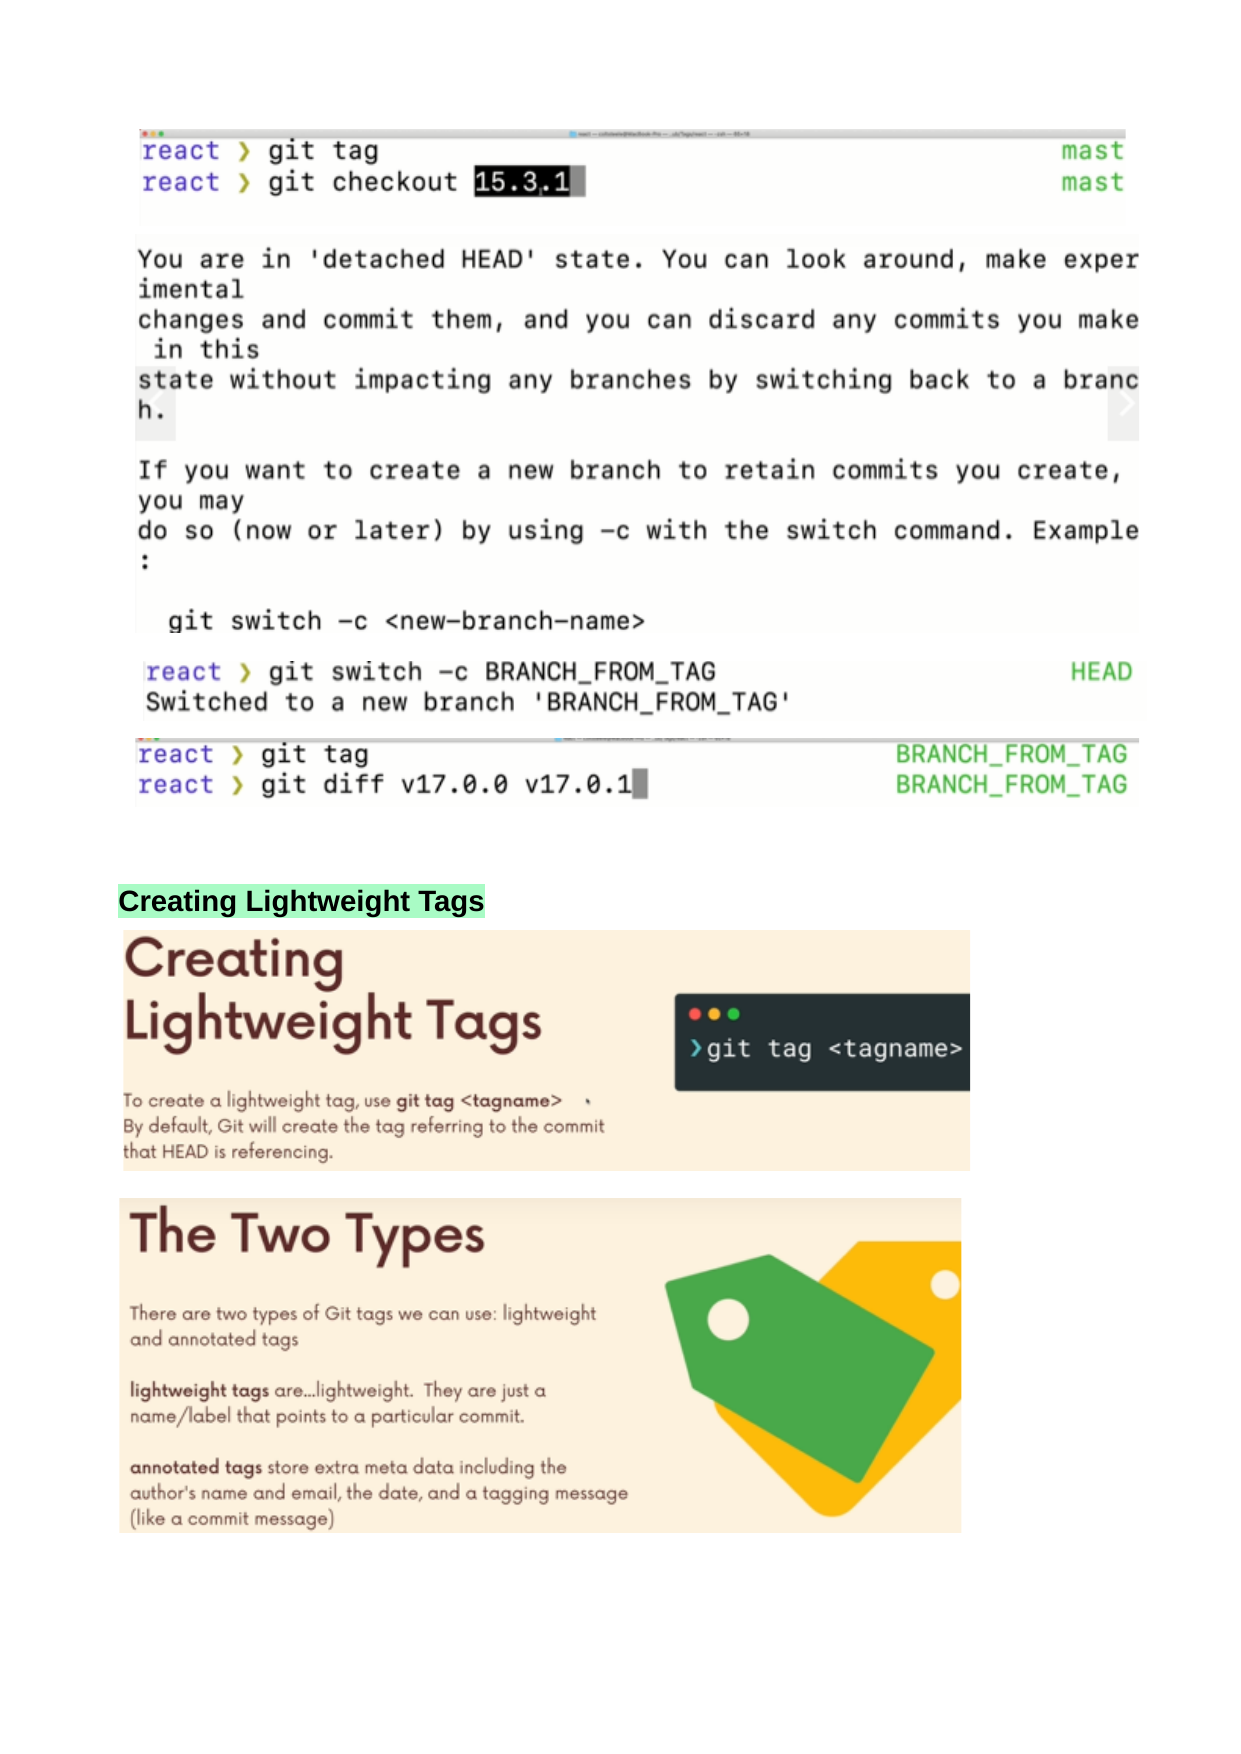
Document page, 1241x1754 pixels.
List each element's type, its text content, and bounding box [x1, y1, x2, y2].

picture [135, 738, 1140, 807]
picture [135, 234, 1140, 633]
picture [123, 930, 971, 1171]
subtitle Creating Lightweight Tags [485, 884, 1122, 918]
picture [139, 129, 1126, 226]
picture [143, 661, 1148, 721]
picture [119, 1198, 962, 1533]
